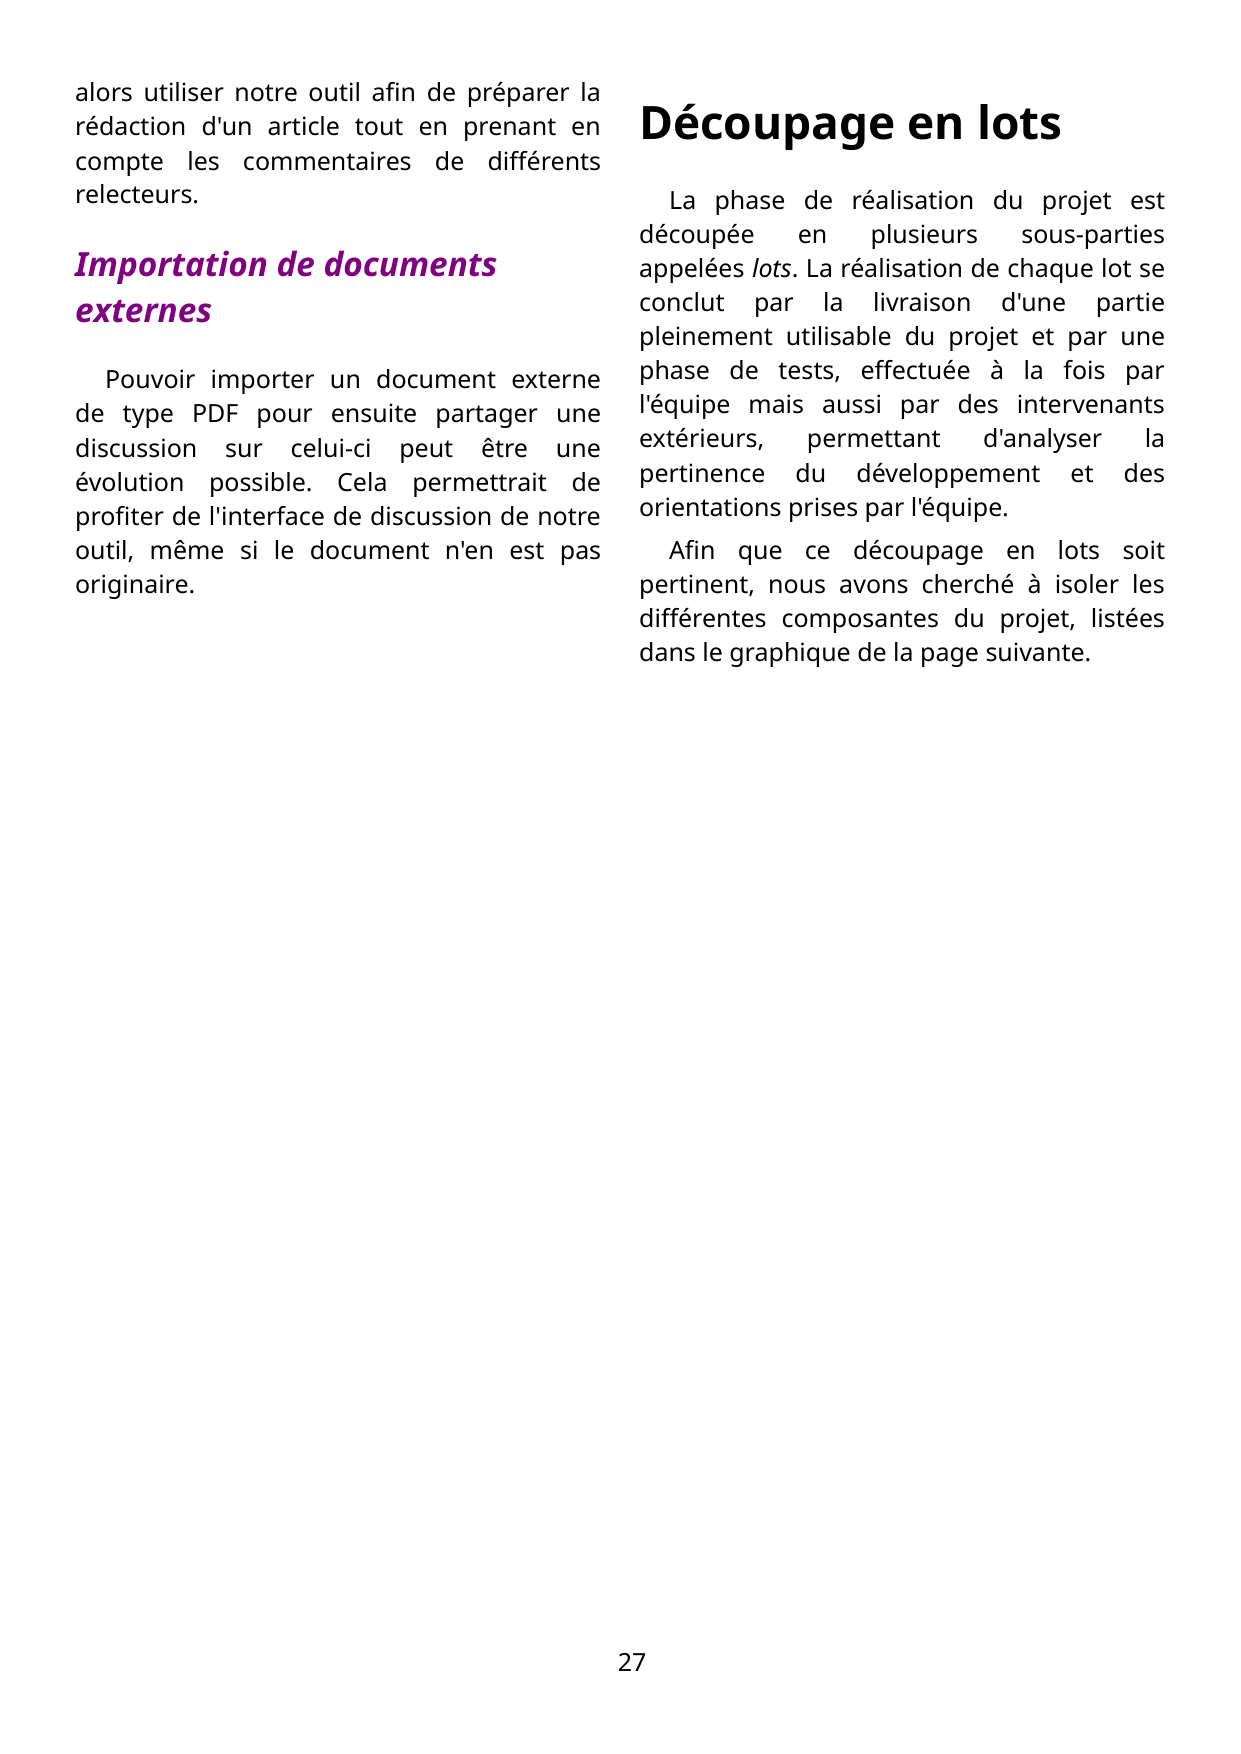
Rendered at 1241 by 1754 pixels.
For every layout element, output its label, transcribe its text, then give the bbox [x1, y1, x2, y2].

subtitle Importation de documents externes [75, 241, 601, 332]
text alors utiliser notre outil afin de préparer la rédaction d'un article tout en prenant en compte les commentaires de différents relecteurs. [75, 75, 601, 211]
text Pouvoir importer un document externe de type PDF pour ensuite partager une discussion sur celui-ci peut être une évolution possible. Cela permettrait de profiter de l'interface de discussion de notre outil, même si le document n'en est pas originaire. [75, 362, 601, 601]
subtitle Découpage en lots [639, 90, 1166, 153]
text Afin que ce découpage en lots soit pertinent, nous avons cherché à isoler les différentes composantes du projet, listées dans le graphique de la page suivante. [639, 532, 1166, 668]
text La phase de réalisation du projet est découpée en plusieurs sous-parties appelées lots. La réalisation de chaque lot se conclut par la livraison d'une partie pleinement utilisable du projet et par une phase de tests, effectuée à la fois par l'équipe mais aussi par des intervenants extérieurs, permettant d'analyser la pertinence du développement et des orientations prises par l'équipe. [639, 183, 1166, 523]
